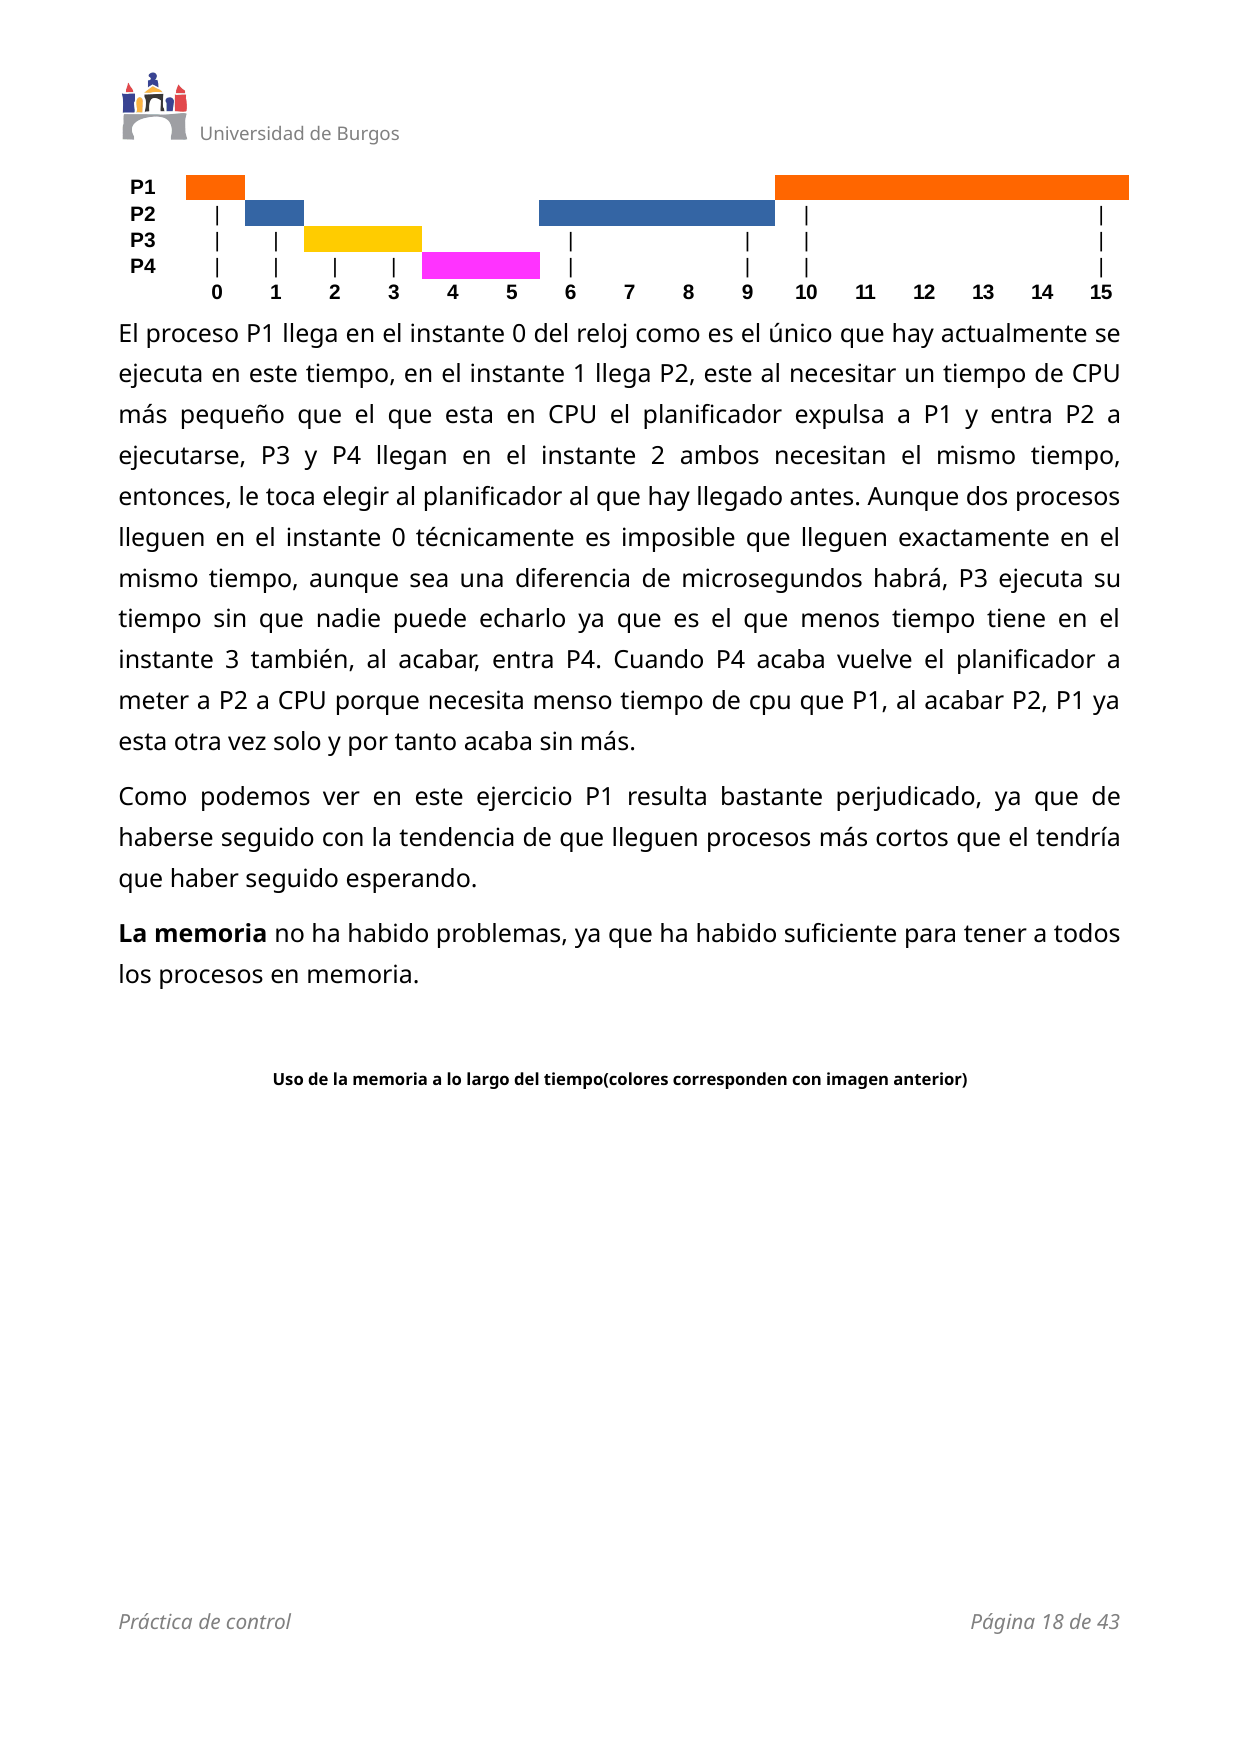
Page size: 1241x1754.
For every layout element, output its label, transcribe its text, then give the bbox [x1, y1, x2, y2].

text Uso de la memoria a lo largo del tiempo(colores corresponden con imagen anterior) [118, 1068, 1122, 1091]
text La memoria no ha habido problemas, ya que ha habido suficiente para tener a todos los procesos en memoria. [118, 916, 1122, 991]
picture [117, 72, 189, 142]
text Como podemos ver en este ejercicio P1 resulta bastante perjudicado, ya que de haberse seguido con la tendencia de que lleguen procesos más cortos que el tendría que haber seguido esperando. [118, 779, 1122, 895]
text El proceso P1 llega en el instante 0 del reloj como es el único que hay actualmente se ejecuta en este tiempo, en el instante 1 llega P2, este al necesitar un tiempo de CPU más pequeño que el que esta en CPU el planificador expulsa a P1 y entra P2 a ejecutarse, P3 y P4 llegan en el instante 2 ambos necesitan el mismo tiempo, entonces, le toca elegir al planificador al que hay llegado antes. Aunque dos procesos lleguen en el instante 0 técnicamente es imposible que lleguen exactamente en el mismo tiempo, aunque sea una diferencia de microsegundos habrá, P3 ejecuta su tiempo sin que nadie puede echarlo ya que es el que menos tiempo tiene en el instante 3 también, al acabar, entra P4. Cuando P4 acaba vuelve el planificador a meter a P2 a CPU porque necesita menso tiempo de cpu que P1, al acabar P2, P1 ya esta otra vez solo y por tanto acaba sin más. [118, 176, 1122, 758]
